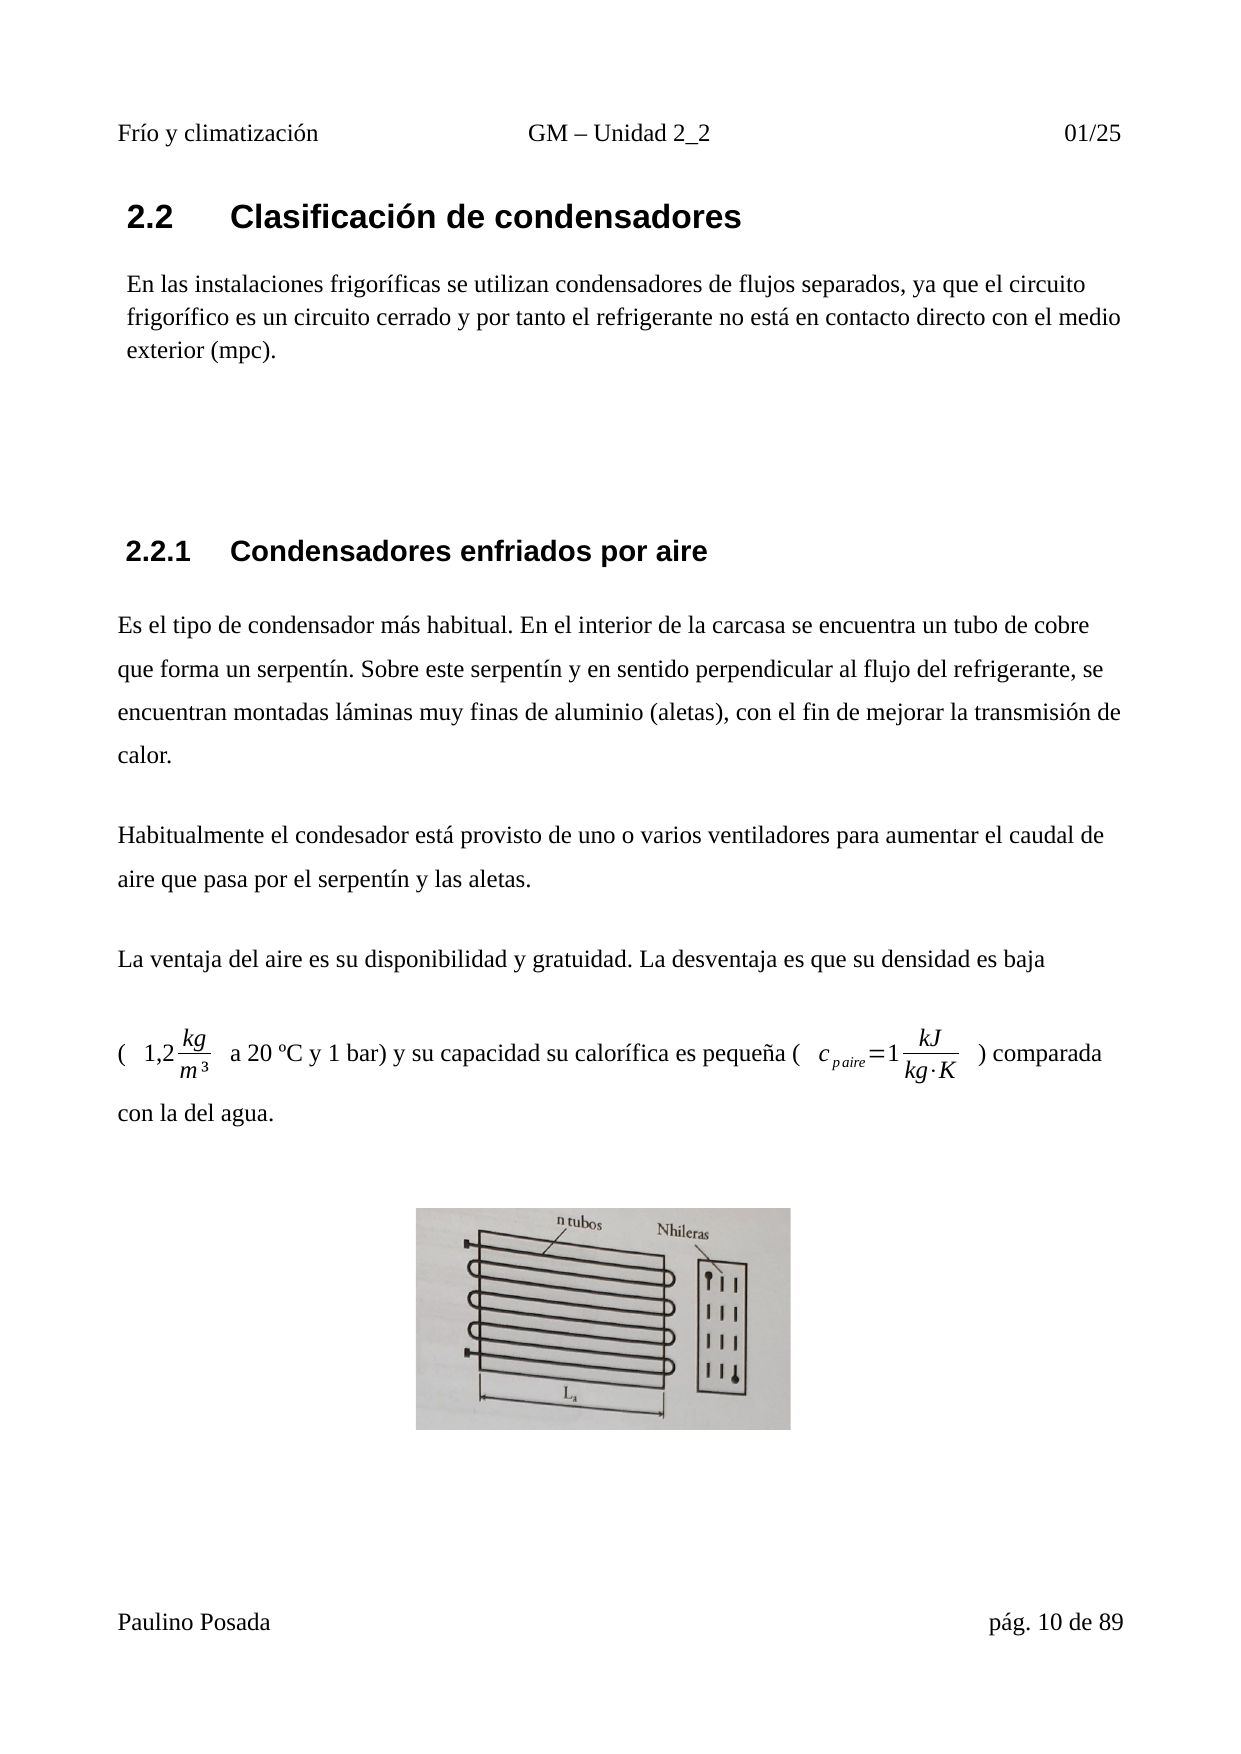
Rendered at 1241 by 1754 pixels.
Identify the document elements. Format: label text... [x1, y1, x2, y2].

text La ventaja del aire es su disponibilidad y gratuidad. La desventaja es que su densidad es baja [117, 944, 1123, 973]
subtitle Condensadores enfriados por aire [117, 534, 1123, 568]
subtitle Clasificación de condensadores [117, 197, 1123, 236]
text Habitualmente el condesador está provisto de uno o varios ventiladores para aumentar el caudal de aire que pasa por el serpentín y las aletas. [117, 821, 1123, 892]
text Es el tipo de condensador más habitual. En el interior de la carcasa se encuentra un tubo de cobre que forma un serpentín. Sobre este serpentín y en sentido perpendicular al flujo del refrigerante, se encuentran montadas láminas muy finas de aluminio (aletas), con el fin de mejorar la transmisión de calor. [117, 611, 1123, 769]
picture [415, 1208, 791, 1430]
text (a 20 ºC y 1 bar) y su capacidad su calorífica es pequeña () comparada con la del agua. [117, 1025, 1123, 1127]
text En las instalaciones frigoríficas se utilizan condensadores de flujos separados, ya que el circuito frigorífico es un circuito cerrado y por tanto el refrigerante no está en contacto directo con el medio exterior (mpc). [126, 269, 1123, 364]
